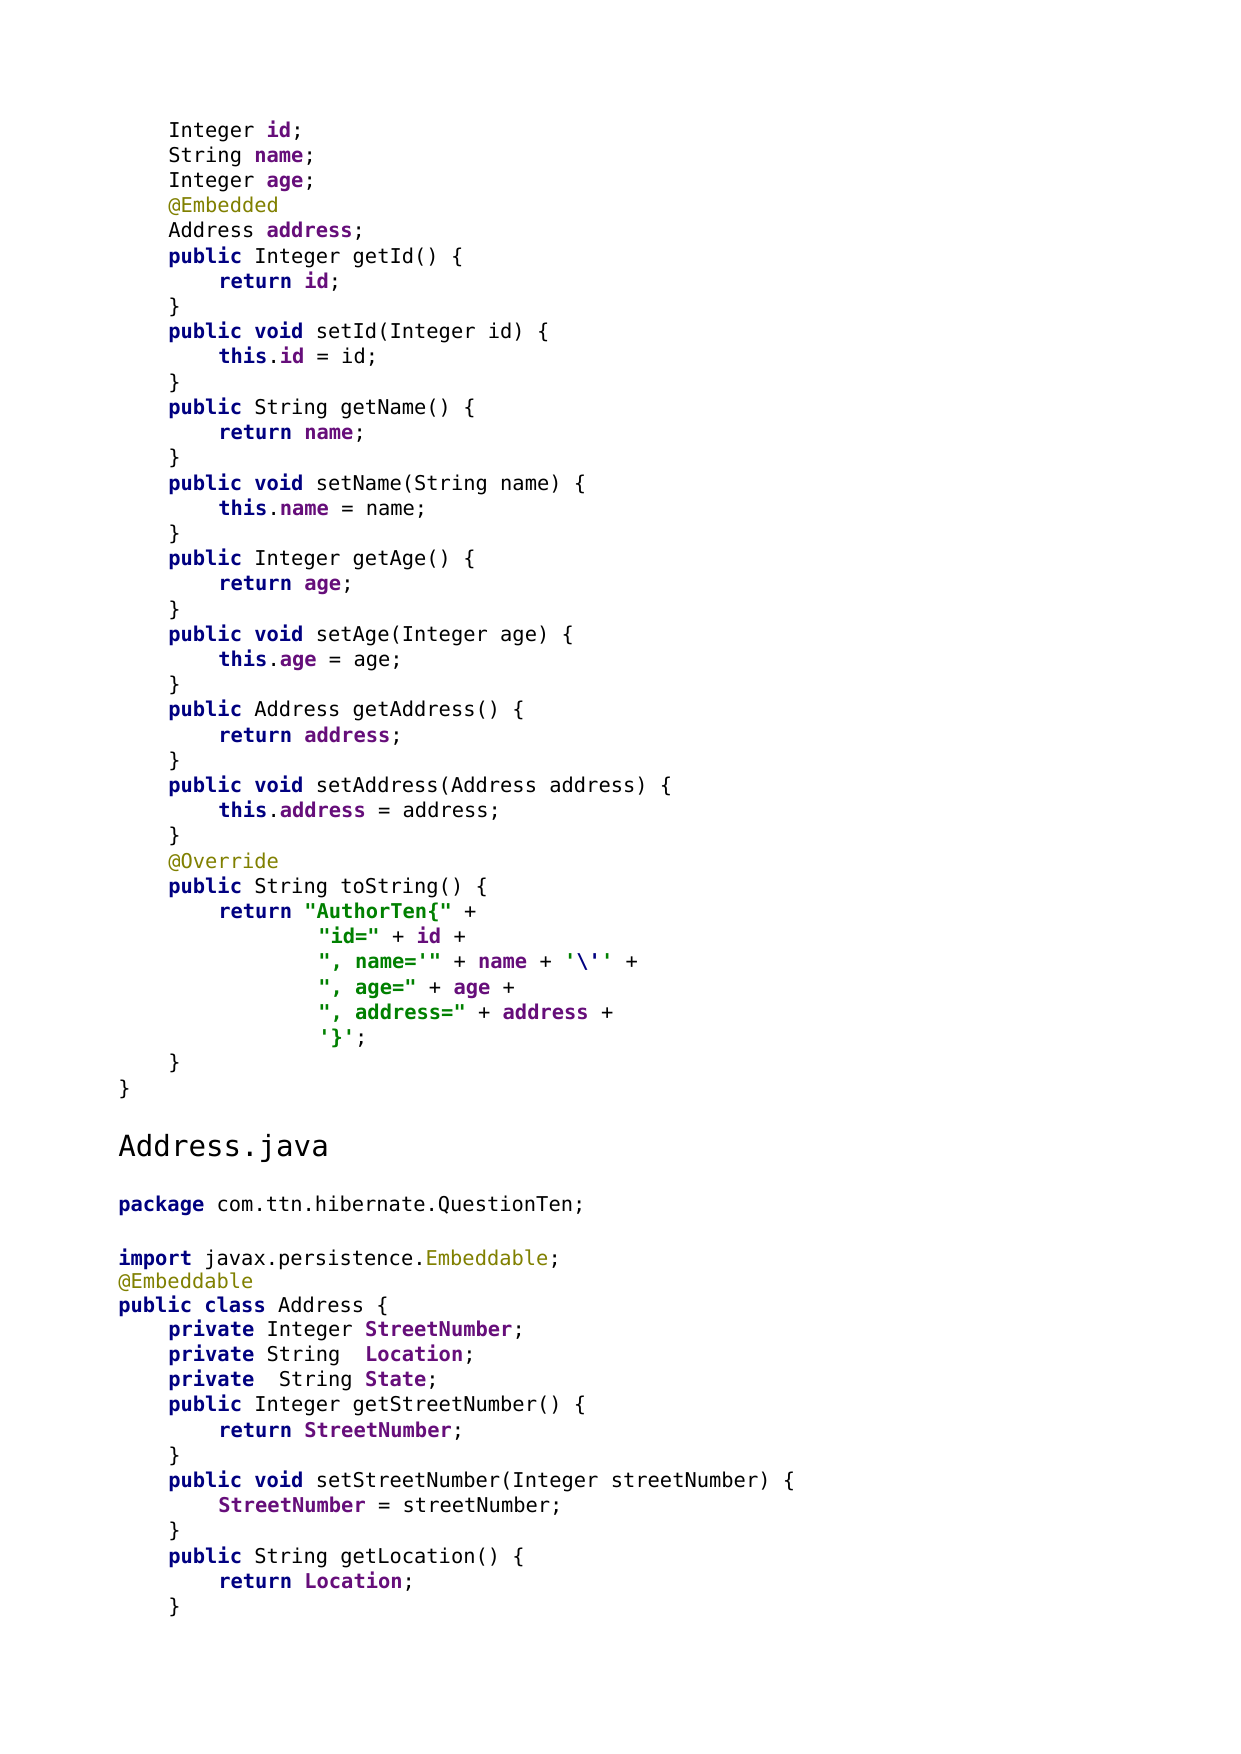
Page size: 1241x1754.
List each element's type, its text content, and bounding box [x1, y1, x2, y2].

text } [118, 673, 1122, 698]
text package com.ttn.hibernate.QuestionTen; [118, 1193, 1122, 1216]
text public String toString() { [118, 874, 1122, 899]
text } [118, 1443, 1122, 1468]
text } [118, 1076, 1122, 1100]
text public Integer getAge() { [118, 547, 1122, 572]
text } [118, 294, 1122, 320]
text return address; [118, 723, 1122, 748]
text Integer age; [118, 168, 1122, 194]
text public void setAge(Integer age) { [118, 622, 1122, 647]
text public String getName() { [118, 395, 1122, 421]
text } [118, 1051, 1122, 1076]
text @Embedded [118, 194, 1122, 219]
text } [118, 597, 1122, 622]
text return age; [118, 572, 1122, 597]
text public void setId(Integer id) { [118, 320, 1122, 345]
text private Integer StreetNumber; [118, 1317, 1122, 1342]
text private String Location; [118, 1342, 1122, 1368]
text return name; [118, 421, 1122, 446]
text return StreetNumber; [118, 1418, 1122, 1443]
text public Integer getStreetNumber() { [118, 1393, 1122, 1418]
text } [118, 370, 1122, 395]
text return Location; [118, 1569, 1122, 1594]
text Integer id; [118, 118, 1122, 143]
text public Address getAddress() { [118, 698, 1122, 723]
text ", address=" + address + [118, 1000, 1122, 1026]
text public String getLocation() { [118, 1544, 1122, 1569]
text Address address; [118, 219, 1122, 244]
text public void setName(String name) { [118, 471, 1122, 496]
text return id; [118, 269, 1122, 294]
text this.id = id; [118, 345, 1122, 370]
text public void setAddress(Address address) { [118, 773, 1122, 799]
text import javax.persistence.Embeddable; [118, 1246, 1122, 1270]
text } [118, 1594, 1122, 1620]
text public Integer getId() { [118, 244, 1122, 269]
text } [118, 824, 1122, 849]
text this.name = name; [118, 496, 1122, 521]
text } [118, 521, 1122, 547]
text this.address = address; [118, 799, 1122, 824]
text public class Address { [118, 1293, 1122, 1317]
text @Override [118, 849, 1122, 874]
text } [118, 446, 1122, 471]
text return "AuthorTen{" + [118, 899, 1122, 925]
text this.age = age; [118, 647, 1122, 673]
text ", age=" + age + [118, 975, 1122, 1000]
text "id=" + id + [118, 925, 1122, 950]
text ", name='" + name + '\'' + [118, 950, 1122, 975]
text String name; [118, 143, 1122, 168]
text public void setStreetNumber(Integer streetNumber) { [118, 1468, 1122, 1494]
text '}'; [118, 1026, 1122, 1051]
text private String State; [118, 1368, 1122, 1393]
text Address.java [118, 1129, 1122, 1163]
text StreetNumber = streetNumber; [118, 1494, 1122, 1519]
text } [118, 748, 1122, 773]
text } [118, 1519, 1122, 1544]
text @Embeddable [118, 1270, 1122, 1293]
